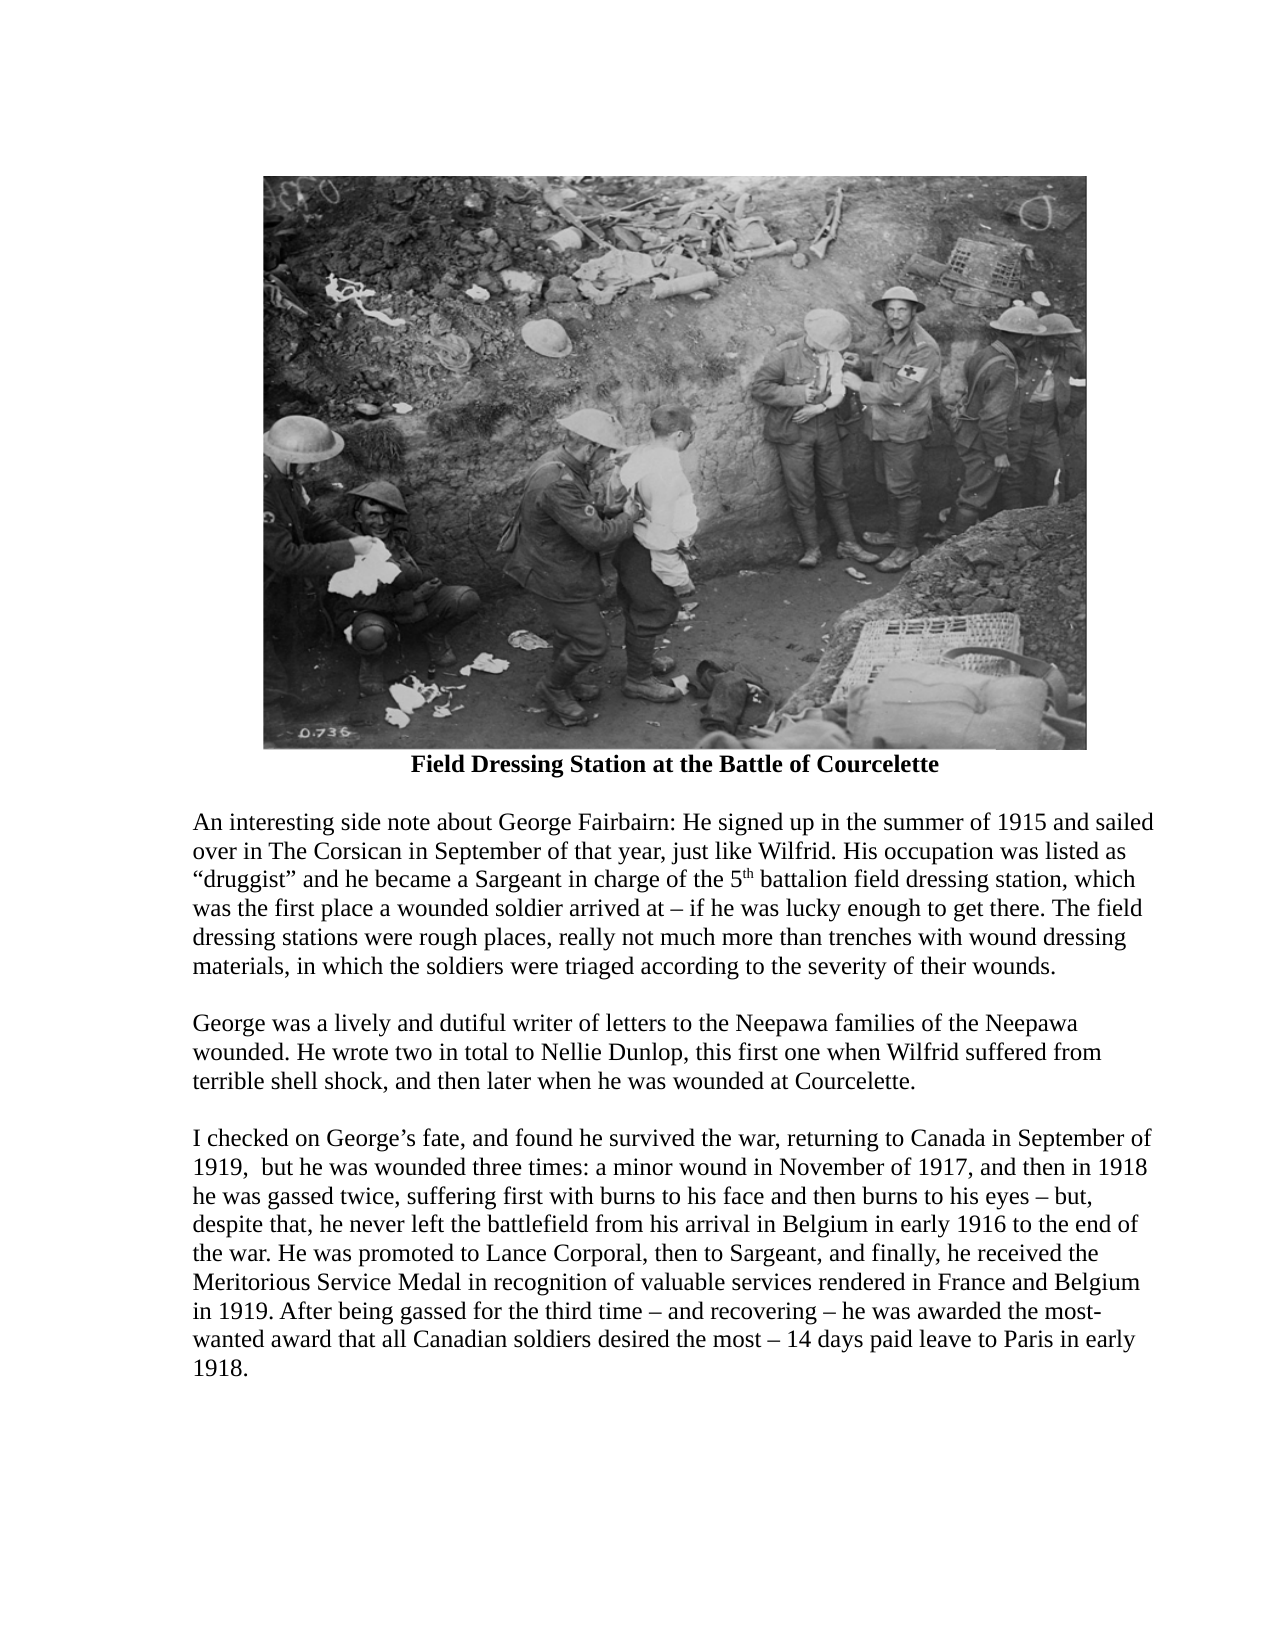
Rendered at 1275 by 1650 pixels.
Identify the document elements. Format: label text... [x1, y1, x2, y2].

text Field Dressing Station at the Battle of Courcelette [192, 176, 1158, 778]
text George was a lively and dutiful writer of letters to the Neepawa families of the Neepawa wounded. He wrote two in total to Nellie Dunlop, this first one when Wilfrid suffered from terrible shell shock, and then later when he was wounded at Courcelette. [192, 1008, 1158, 1094]
text An interesting side note about George Fairbairn: He signed up in the summer of 1915 and sailed over in The Corsican in September of that year, just like Wilfrid. His occupation was listed as “druggist” and he became a Sargeant in charge of the 5th battalion field dressing station, which was the first place a wounded soldier arrived at – if he was lucky enough to get there. The field dressing stations were rough places, really not much more than trenches with wound dressing materials, in which the soldiers were triaged according to the severity of their wounds. [192, 807, 1158, 979]
text I checked on George’s fate, and found he survived the war, returning to Canada in September of 1919, but he was wounded three times: a minor wound in November of 1917, and then in 1918 he was gassed twice, suffering first with burns to his face and then burns to his eyes – but, despite that, he never left the battlefield from his arrival in Belgium in early 1916 to the end of the war. He was promoted to Lance Corporal, then to Sargeant, and finally, he received the Meritorious Service Medal in recognition of valuable services rendered in France and Belgium in 1919. After being gassed for the third time – and recovering – he was awarded the most-wanted award that all Canadian soldiers desired the most – 14 days paid leave to Paris in early 1918. [192, 1123, 1158, 1382]
picture [263, 176, 1087, 750]
